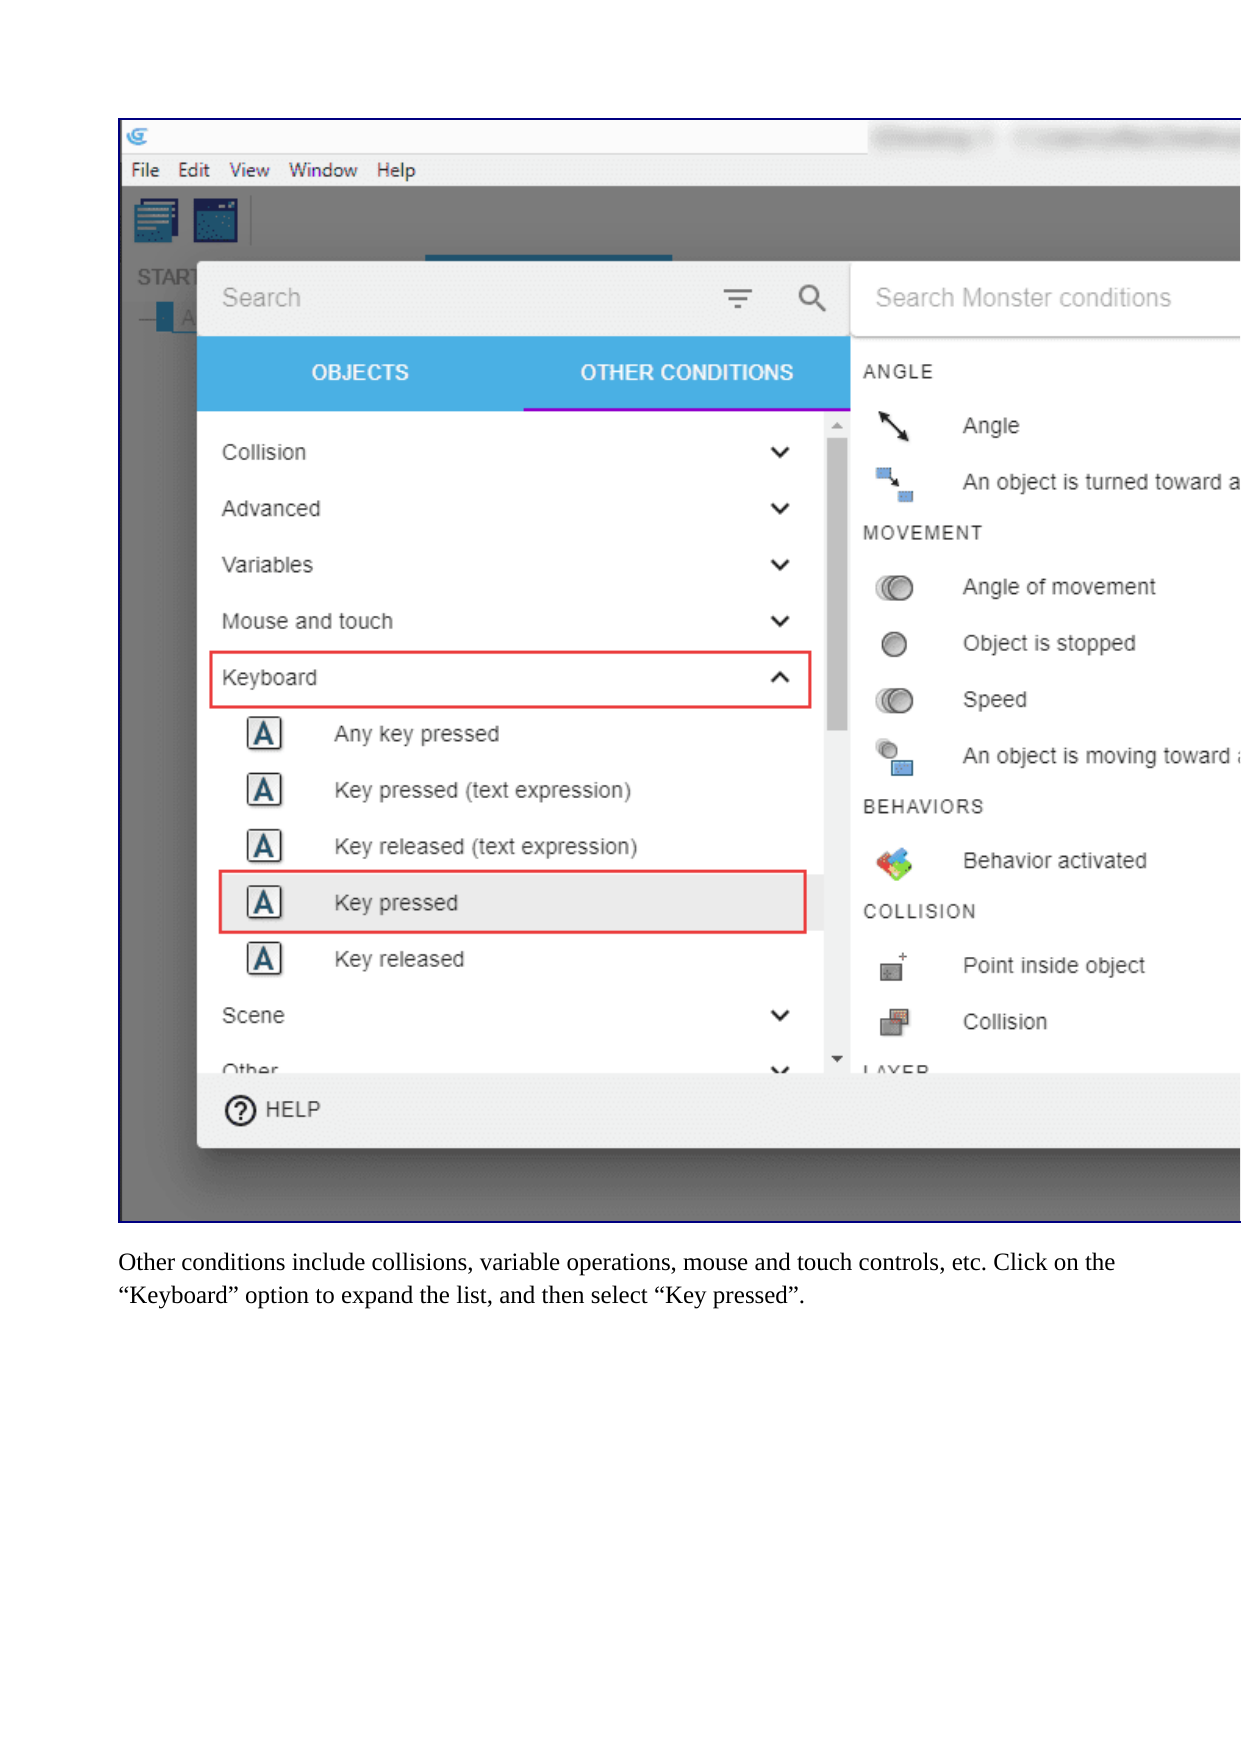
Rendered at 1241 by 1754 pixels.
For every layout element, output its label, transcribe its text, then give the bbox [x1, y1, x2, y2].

picture [120, 120, 1241, 1221]
text Other conditions include collisions, variable operations, mouse and touch controls, etc. Click on the “Keyboard” option to expand the list, and then select “Key pressed”. [118, 1247, 1122, 1309]
